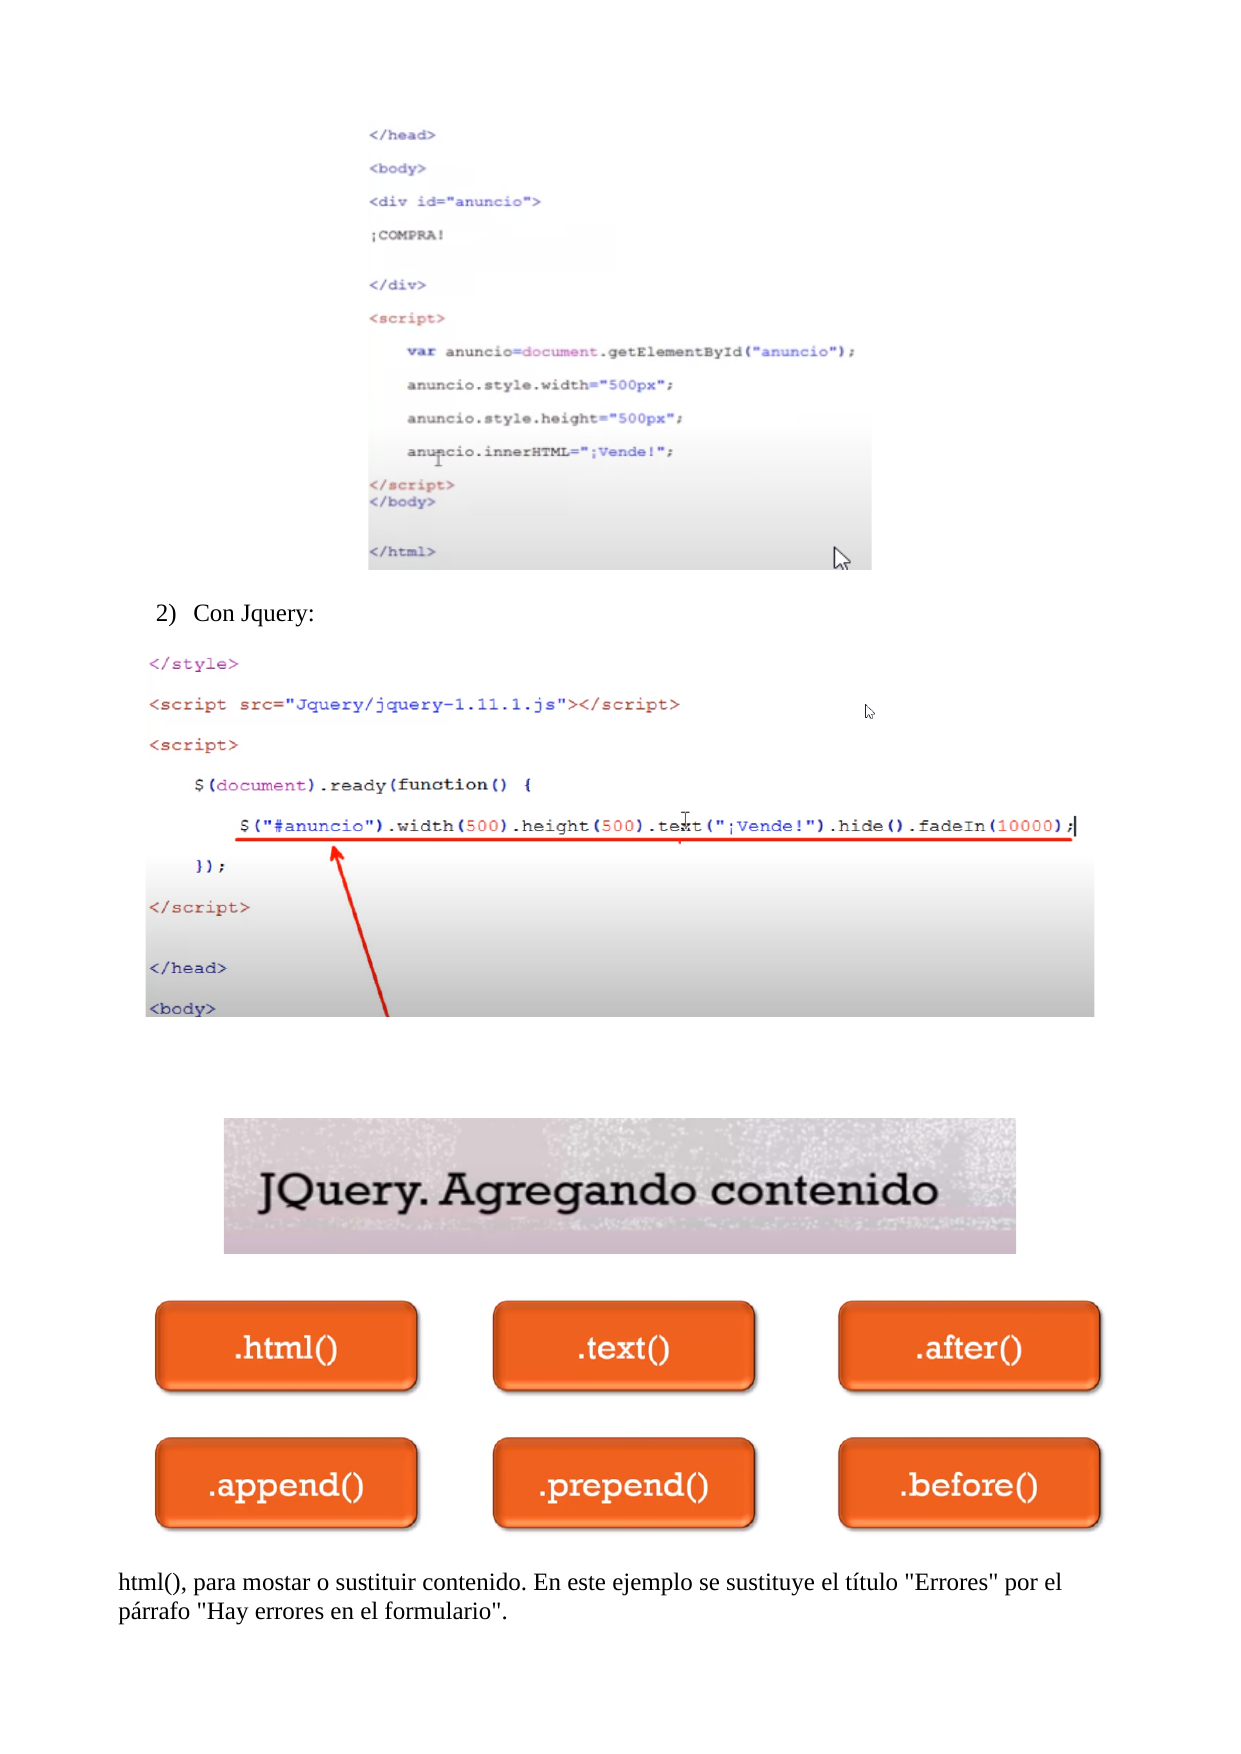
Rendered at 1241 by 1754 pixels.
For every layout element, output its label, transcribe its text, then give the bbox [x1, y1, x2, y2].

picture [145, 655, 1095, 1017]
picture [118, 1282, 1122, 1539]
picture [223, 1118, 1017, 1254]
text html(), para mostar o sustituir contenido. En este ejemplo se sustituye el título "Errores" por el párrafo "Hay errores en el formulario". [118, 1567, 1122, 1624]
list Con Jquery: [156, 598, 1122, 627]
picture [368, 118, 872, 570]
